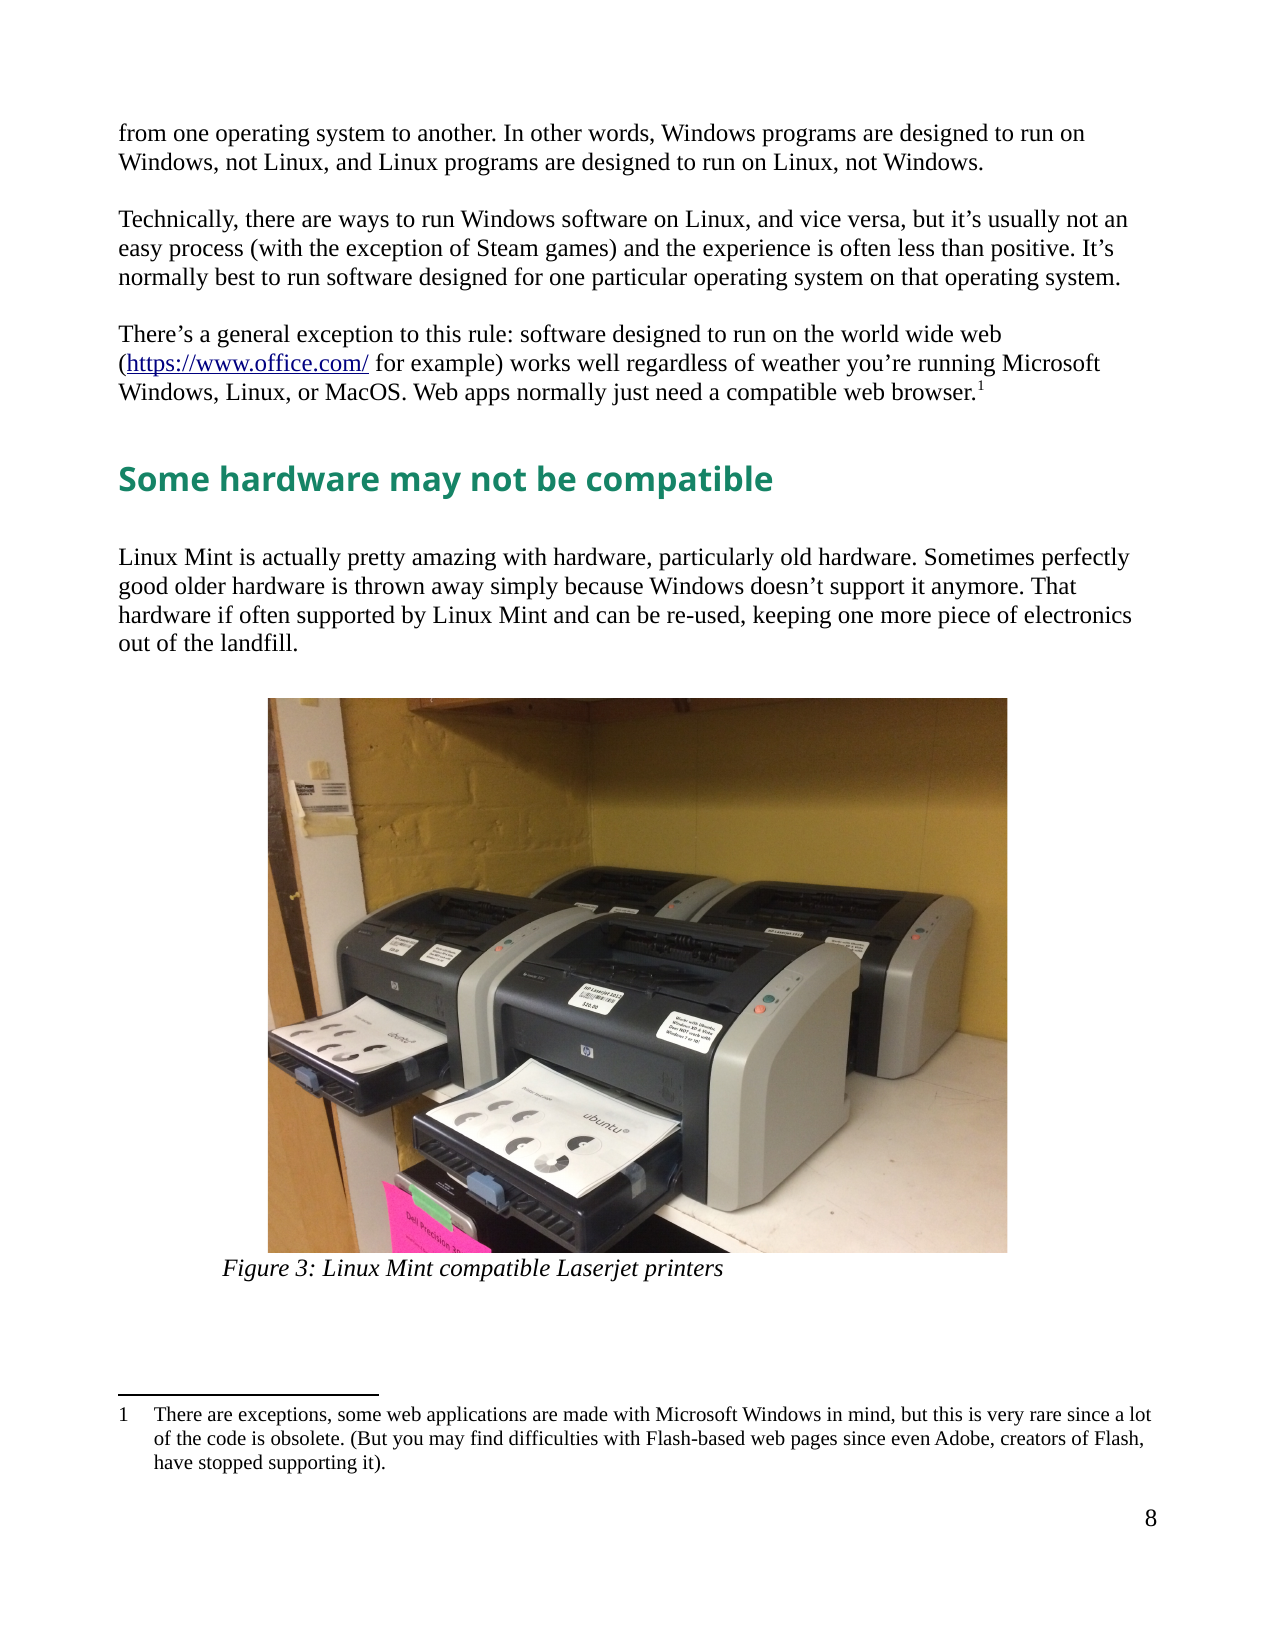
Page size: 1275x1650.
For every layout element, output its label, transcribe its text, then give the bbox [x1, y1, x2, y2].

text Linux Mint is actually pretty amazing with hardware, particularly old hardware. Sometimes perfectly good older hardware is thrown away simply because Windows doesn’t support it anymore. That hardware if often supported by Linux Mint and can be re-used, keeping one more piece of electronics out of the landfill. [118, 542, 1157, 657]
text from one operating system to another. In other words, Windows programs are designed to run on Windows, not Linux, and Linux programs are designed to run on Linux, not Windows. [118, 118, 1157, 176]
text There’s a general exception to this rule: software designed to run on the world wide web (https://www.office.com/ for example) works well regardless of weather you’re running Microsoft Windows, Linux, or MacOS. Web apps normally just need a compatible web browser. [118, 319, 1157, 406]
text There are exceptions, some web applications are made with Microsoft Windows in mind, but this is very rare since a lot of the code is obsolete. (But you may find difficulties with Flash-based web pages since even Adobe, creators of Flash, have stopped supporting it). [118, 1401, 1157, 1474]
text Technically, there are ways to run Windows software on Linux, and vice versa, but it’s usually not an easy process (with the exception of Steam games) and the experience is often less than positive. It’s normally best to run software designed for one particular operating system on that operating system. [118, 204, 1157, 291]
subtitle Some hardware may not be compatible [118, 455, 1157, 501]
text Figure 3: Linux Mint compatible Laserjet printers [222, 698, 1053, 1282]
picture [267, 698, 1008, 1253]
